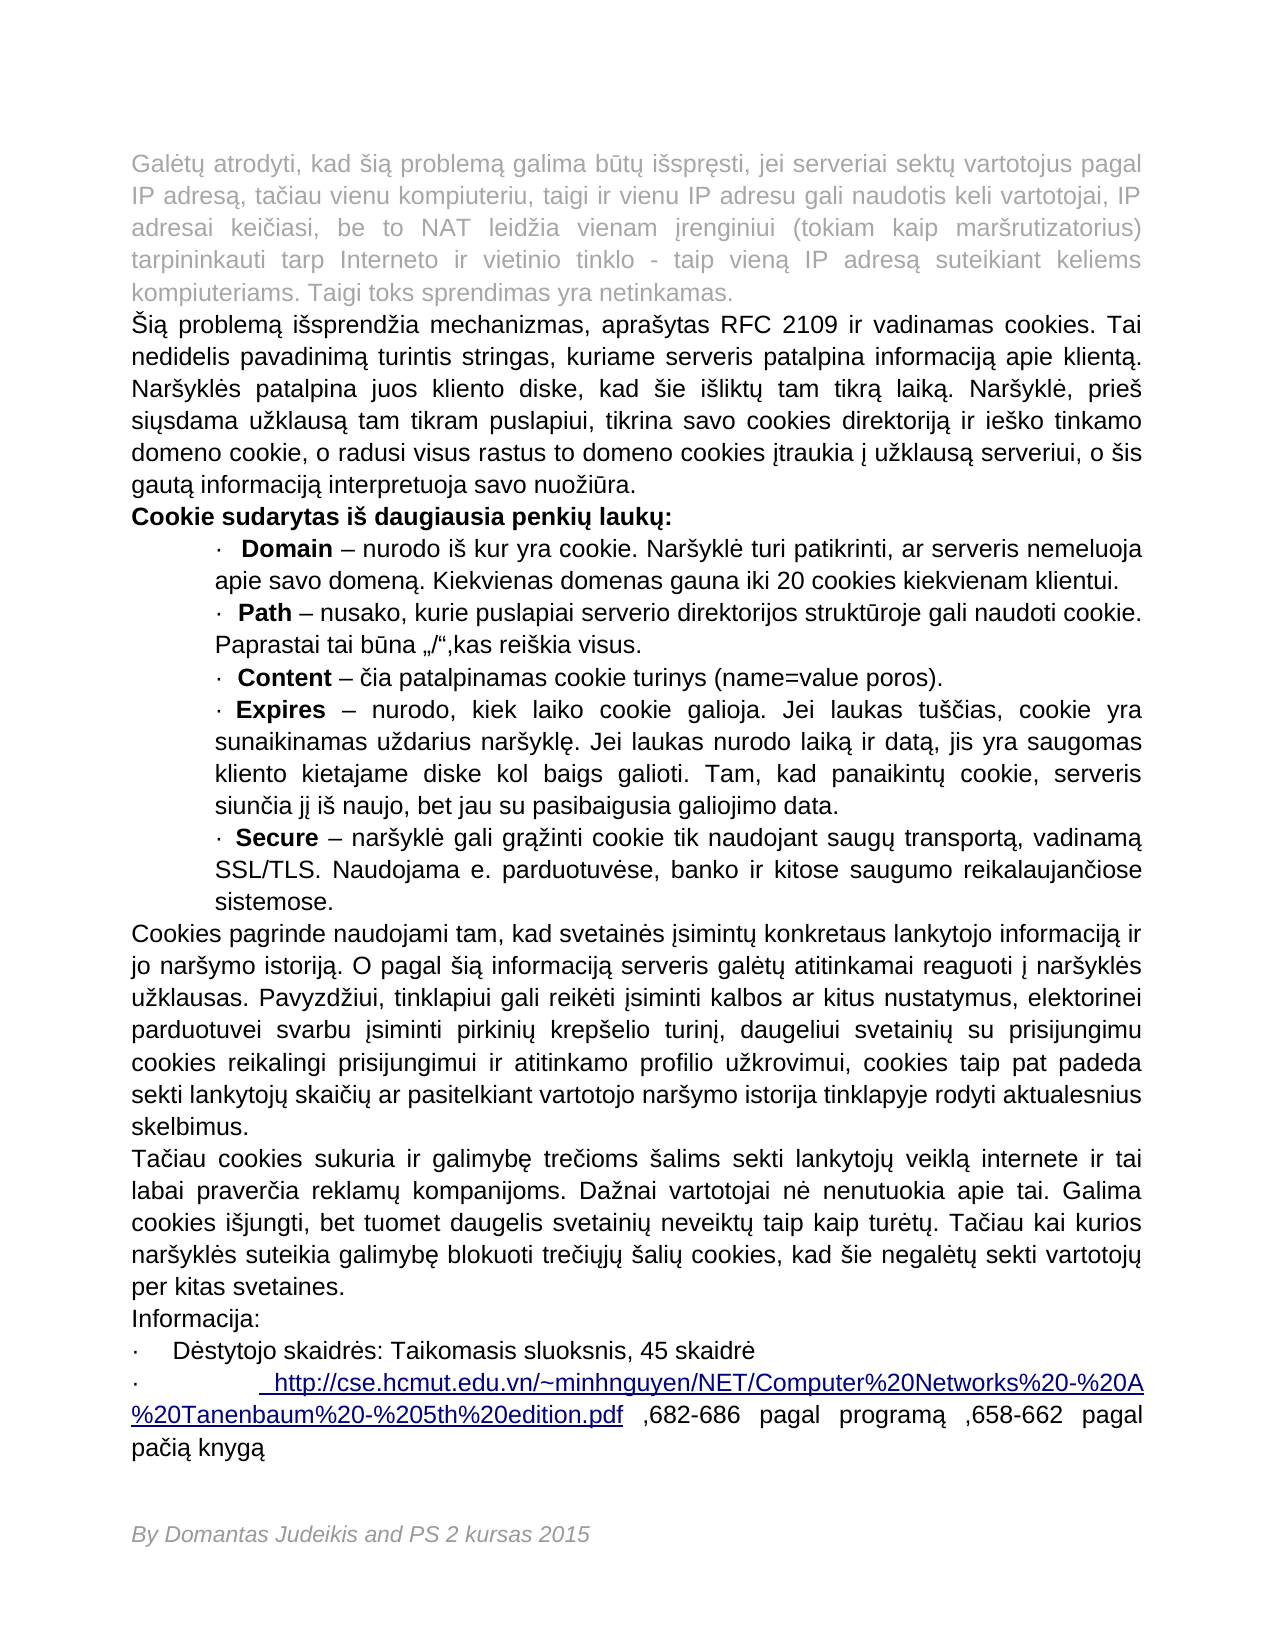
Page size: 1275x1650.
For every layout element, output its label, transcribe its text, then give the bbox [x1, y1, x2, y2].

text · http://cse.hcmut.edu.vn/~minhnguyen/NET/Computer%20Networks%20-%20A%20Tanenbaum%20-%205th%20edition.pdf ,682-686 pagal programą ,658-662 pagal pačią knygą [131, 1369, 1144, 1461]
text · Domain – nurodo iš kur yra cookie. Naršyklė turi patikrinti, ar serveris nemeluoja apie savo domeną. Kiekvienas domenas gauna iki 20 cookies kiekvienam klientui. [214, 535, 1144, 595]
text Tačiau cookies sukuria ir galimybę trečioms šalims sekti lankytojų veiklą internete ir tai labai praverčia reklamų kompanijoms. Dažnai vartotojai nė nenutuokia apie tai. Galima cookies išjungti, bet tuomet daugelis svetainių neveiktų taip kaip turėtų. Tačiau kai kurios naršyklės suteikia galimybę blokuoti trečiųjų šalių cookies, kad šie negalėtų sekti vartotojų per kitas svetaines. [131, 1144, 1144, 1301]
text · Secure – naršyklė gali grąžinti cookie tik naudojant saugų transportą, vadinamą SSL/TLS. Naudojama e. parduotuvėse, banko ir kitose saugumo reikalaujančiose sistemose. [214, 824, 1144, 916]
text Cookie sudarytas iš daugiausia penkių laukų: [131, 503, 1144, 531]
text Cookies pagrinde naudojami tam, kad svetainės įsimintų konkretaus lankytojo informaciją ir jo naršymo istoriją. O pagal šią informaciją serveris galėtų atitinkamai reaguoti į naršyklės užklausas. Pavyzdžiui, tinklapiui gali reikėti įsiminti kalbos ar kitus nustatymus, elektorinei parduotuvei svarbu įsiminti pirkinių krepšelio turinį, daugeliui svetainių su prisijungimu cookies reikalingi prisijungimui ir atitinkamo profilio užkrovimui, cookies taip pat padeda sekti lankytojų skaičių ar pasitelkiant vartotojo naršymo istorija tinklapyje rodyti aktualesnius skelbimus. [131, 920, 1144, 1140]
text Informacija: [131, 1305, 1144, 1333]
text · Expires – nurodo, kiek laiko cookie galioja. Jei laukas tuščias, cookie yra sunaikinamas uždarius naršyklę. Jei laukas nurodo laiką ir datą, jis yra saugomas kliento kietajame diske kol baigs galioti. Tam, kad panaikintų cookie, serveris siunčia jį iš naujo, bet jau su pasibaigusia galiojimo data. [214, 695, 1144, 819]
text Galėtų atrodyti, kad šią problemą galima būtų išspręsti, jei serveriai sektų vartotojus pagal IP adresą, tačiau vienu kompiuteriu, taigi ir vienu IP adresu gali naudotis keli vartotojai, IP adresai keičiasi, be to NAT leidžia vienam įrenginiui (tokiam kaip maršrutizatorius) tarpininkauti tarp Interneto ir vietinio tinklo - taip vieną IP adresą suteikiant keliems kompiuteriams. Taigi toks sprendimas yra netinkamas. [131, 150, 1144, 306]
text · Content – čia patalpinamas cookie turinys (name=value poros). [214, 663, 1144, 691]
text Šią problemą išsprendžia mechanizmas, aprašytas RFC 2109 ir vadinamas cookies. Tai nedidelis pavadinimą turintis stringas, kuriame serveris patalpina informaciją apie klientą. Naršyklės patalpina juos kliento diske, kad šie išliktų tam tikrą laiką. Naršyklė, prieš siųsdama užklausą tam tikram puslapiui, tikrina savo cookies direktoriją ir ieško tinkamo domeno cookie, o radusi visus rastus to domeno cookies įtraukia į užklausą serveriui, o šis gautą informaciją interpretuoja savo nuožiūra. [131, 310, 1144, 499]
text · Path – nusako, kurie puslapiai serverio direktorijos struktūroje gali naudoti cookie. Paprastai tai būna „/“,kas reiškia visus. [214, 599, 1144, 659]
text · Dėstytojo skaidrės: Taikomasis sluoksnis, 45 skaidrė [131, 1337, 1144, 1365]
